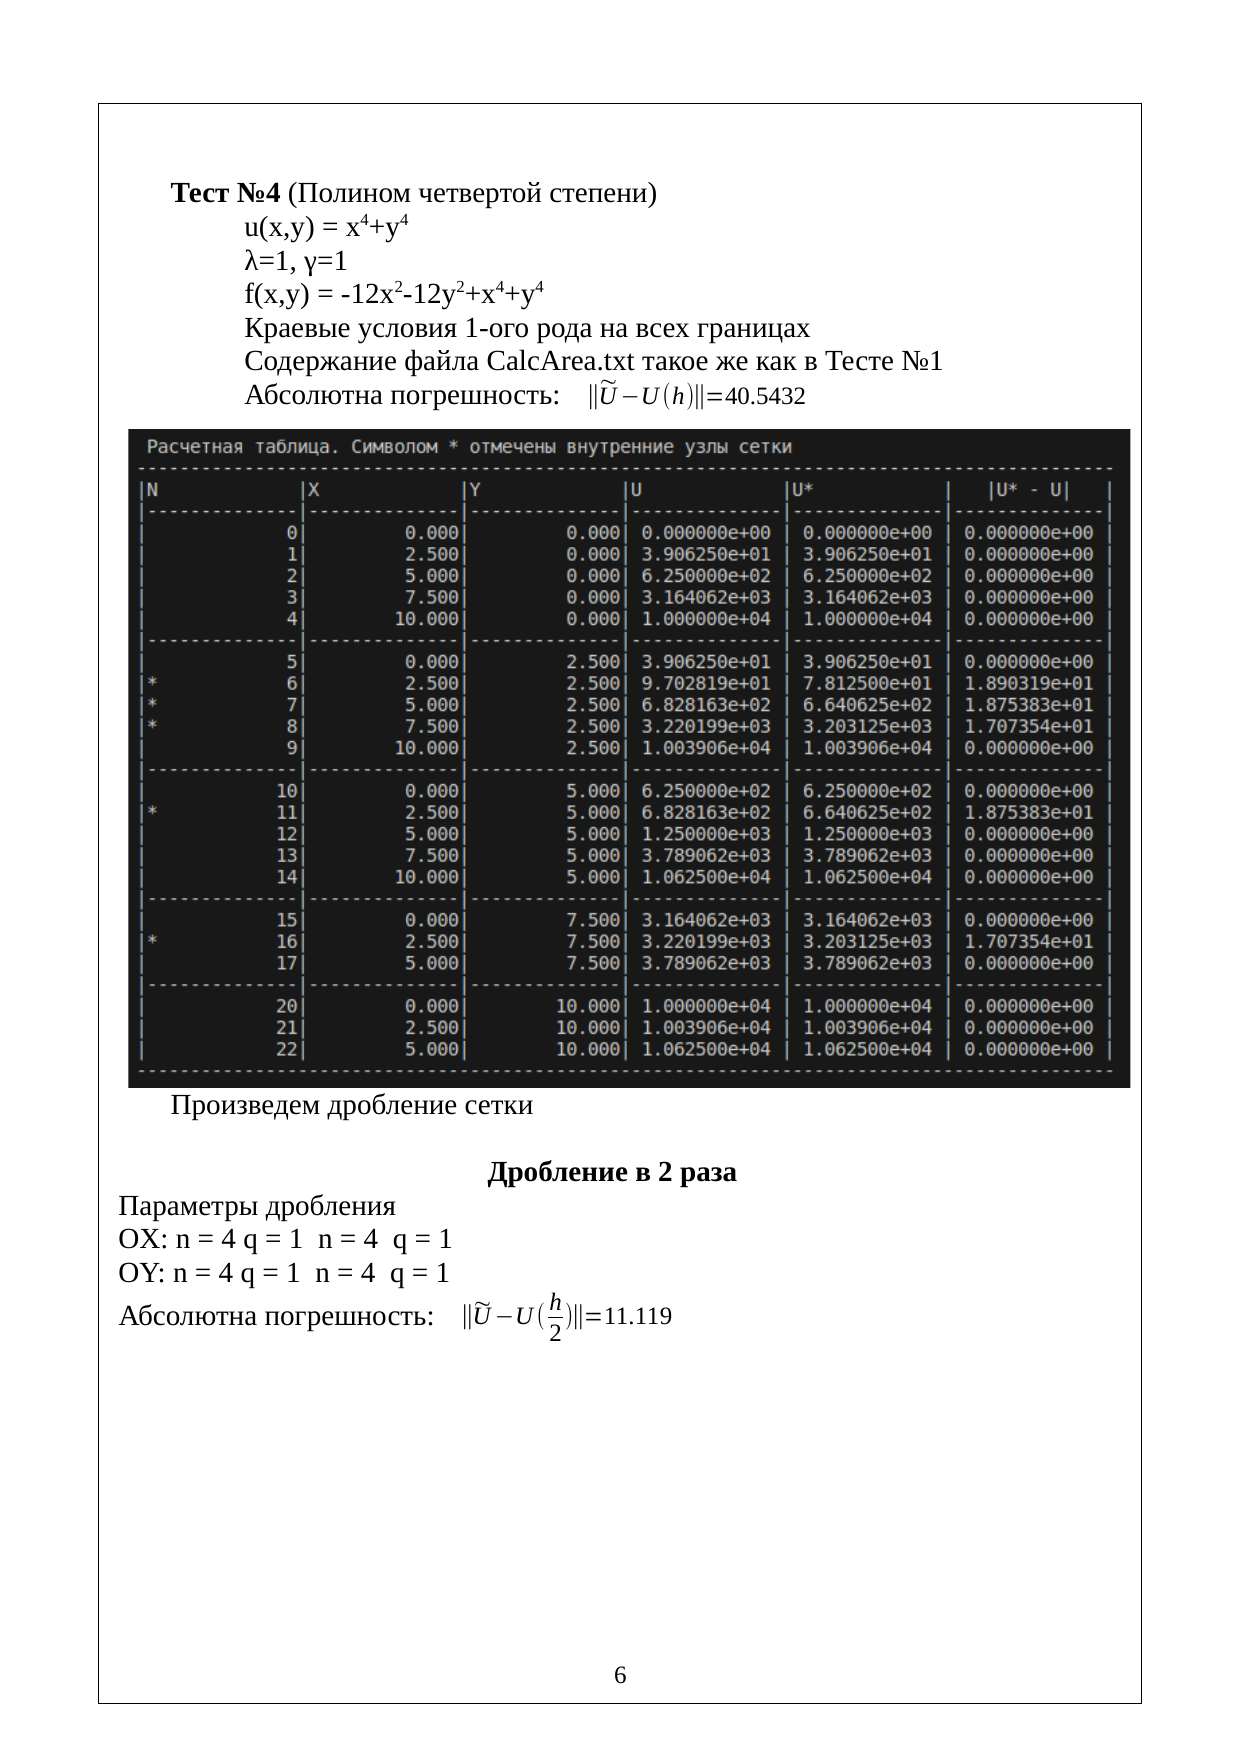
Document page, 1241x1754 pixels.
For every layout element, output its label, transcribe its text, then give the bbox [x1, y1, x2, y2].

list OX: n = 4 q = 1 n = 4 q = 1 [118, 1222, 1137, 1255]
list Параметры дробления [118, 1188, 1137, 1222]
text Тест №4 (Полином четвертой степени) [99, 176, 1137, 209]
list λ=1, γ=1 [99, 243, 1137, 276]
list Дробление в 2 раза [118, 1154, 1137, 1188]
list Краевые условия 1-ого рода на всех границах [99, 310, 1137, 343]
list f(x,y) = -12x2-12y2+x4+y4 [99, 276, 1137, 310]
picture [128, 429, 1131, 1088]
text u(x,y) = x4+y4 [99, 209, 1137, 243]
list Абсолютна погрешность: [99, 377, 1137, 411]
list Содержание файла CalcArea.txt такое же как в Тесте №1 [99, 343, 1137, 377]
list OY: n = 4 q = 1 n = 4 q = 1 [118, 1255, 1137, 1289]
list Абсолютна погрешность: [99, 1289, 1137, 1348]
list Произведем дробление сетки [99, 1087, 1137, 1121]
